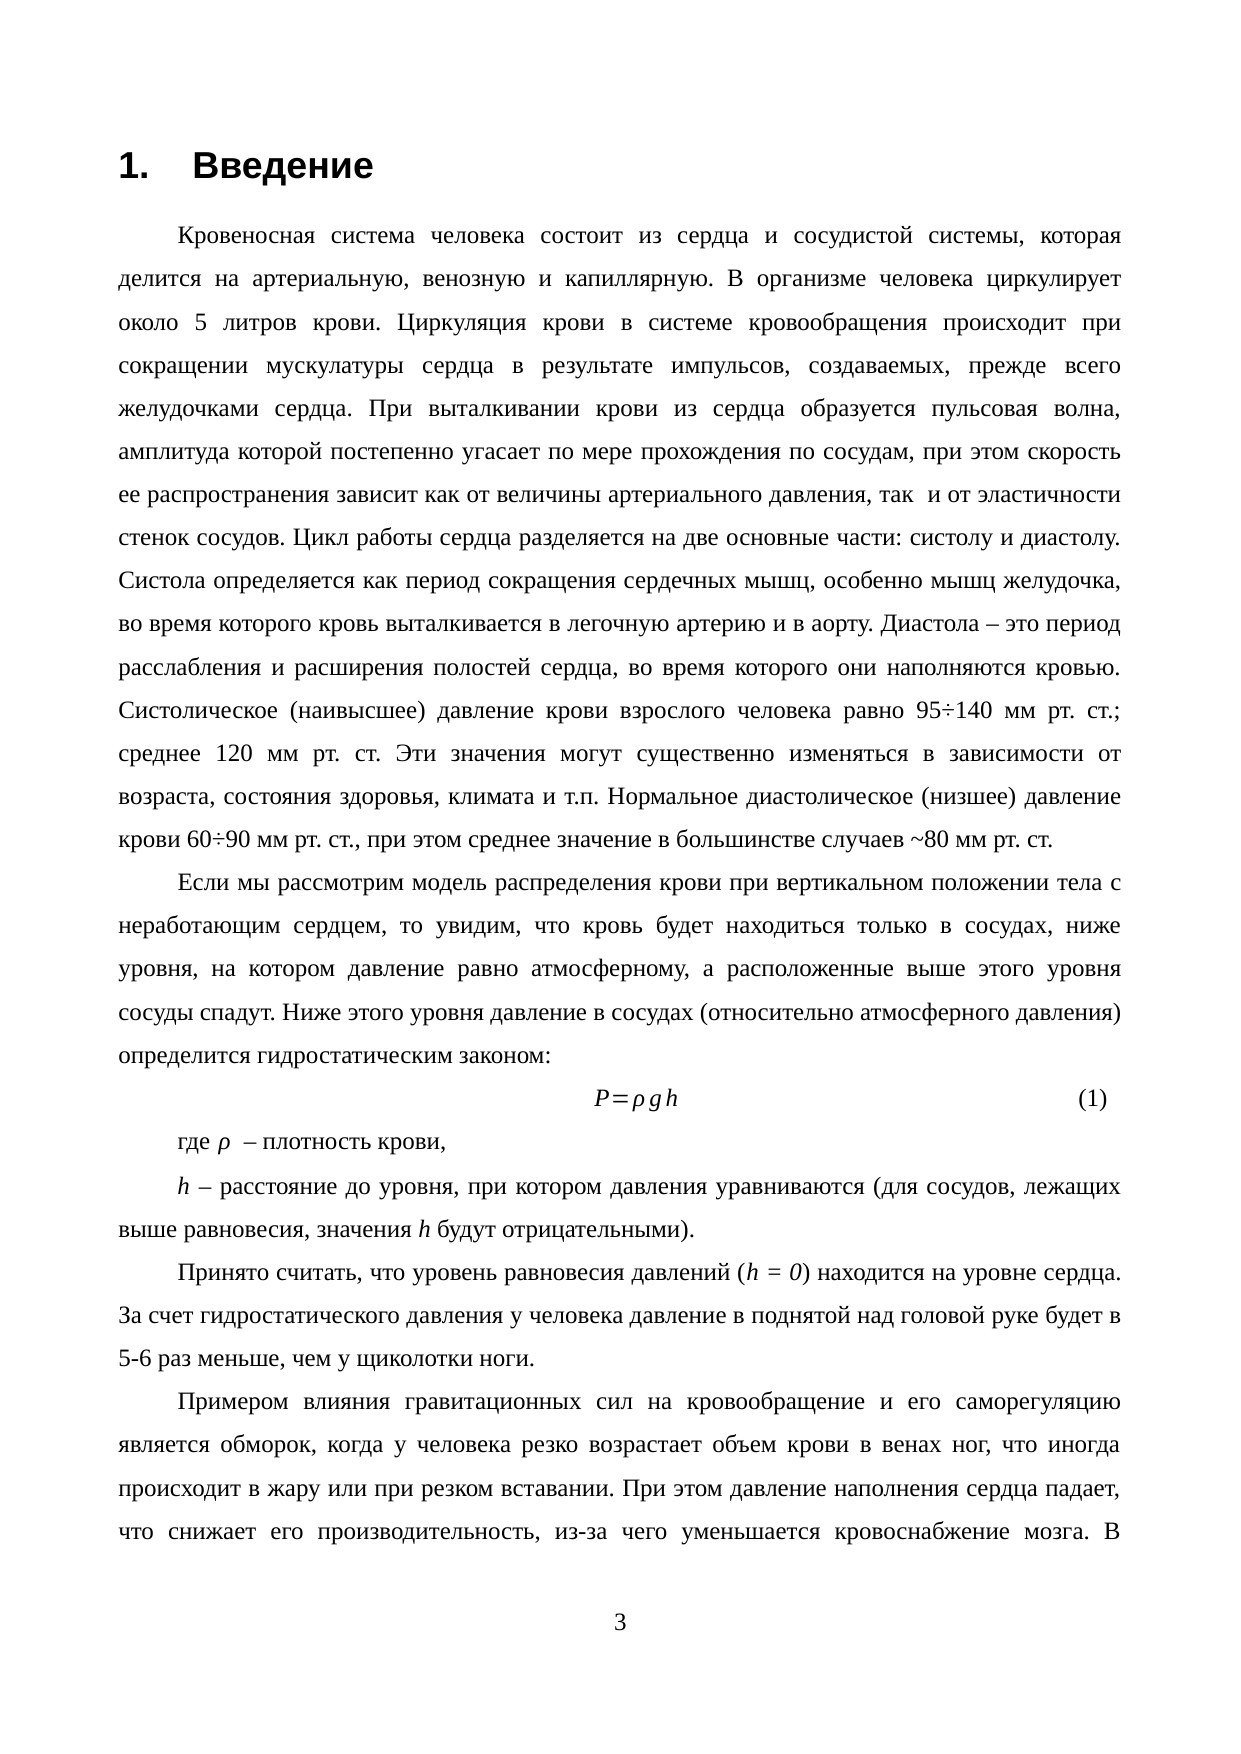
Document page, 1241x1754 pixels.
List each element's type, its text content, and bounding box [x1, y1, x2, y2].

text Если мы рассмотрим модель распределения крови при вертикальном положении тела с неработающим сердцем, то увидим, что кровь будет находиться только в сосудах, ниже уровня, на котором давление равно атмосферному, а расположенные выше этого уровня сосуды спадут. Ниже этого уровня давление в сосудах (относительно атмосферного давления) определится гидростатическим законом: [118, 867, 1122, 1068]
text Примером влияния гравитационных сил на кровообращение и его саморегуляцию является обморок, когда у человека резко возрастает объем крови в венах ног, что иногда происходит в жару или при резком вставании. При этом давление наполнения сердца падает, что снижает его производительность, из-за чего уменьшается кровоснабжение мозга. В [118, 1386, 1122, 1544]
subtitle Введение [118, 143, 1122, 186]
text Принято считать, что уровень равновесия давлений (h = 0) находится на уровне сердца. За счет гидростатического давления у человека давление в поднятой над головой руке будет в 5-6 раз меньше, чем у щиколотки ноги. [118, 1257, 1122, 1372]
text Кровеносная система человека состоит из сердца и сосудистой системы, которая делится на артериальную, венозную и капиллярную. В организме человека циркулирует около 5 литров крови. Циркуляция крови в системе кровообращения происходит при сокращении мускулатуры сердца в результате импульсов, создаваемых, прежде всего желудочками сердца. При выталкивании крови из сердца образуется пульсовая волна, амплитуда которой постепенно угасает по мере прохождения по сосудам, при этом скорость ее распространения зависит как от величины артериального давления, так и от эластичности стенок сосудов. Цикл работы сердца разделяется на две основные части: систолу и диастолу. Систола определяется как период сокращения сердечных мышц, особенно мышц желудочка, во время которого кровь выталкивается в легочную артерию и в аорту. Диастола – это период расслабления и расширения полостей сердца, во время которого они наполняются кровью. Систолическое (наивысшее) давление крови взрослого человека равно 95÷140 мм рт. ст.; среднее 120 мм рт. ст. Эти значения могут существенно изменяться в зависимости от возраста, состояния здоровья, климата и т.п. Нормальное диастолическое (низшее) давление крови 60÷90 мм рт. ст., при этом среднее значение в большинстве случаев ~80 мм рт. ст. [118, 220, 1122, 853]
text – расстояние до уровня, при котором давления уравниваются (для сосудов, лежащих выше равновесия, значения h будут отрицательными). [118, 1171, 1122, 1243]
text где – плотность крови, [118, 1126, 1122, 1156]
text (1) [118, 1083, 1122, 1112]
